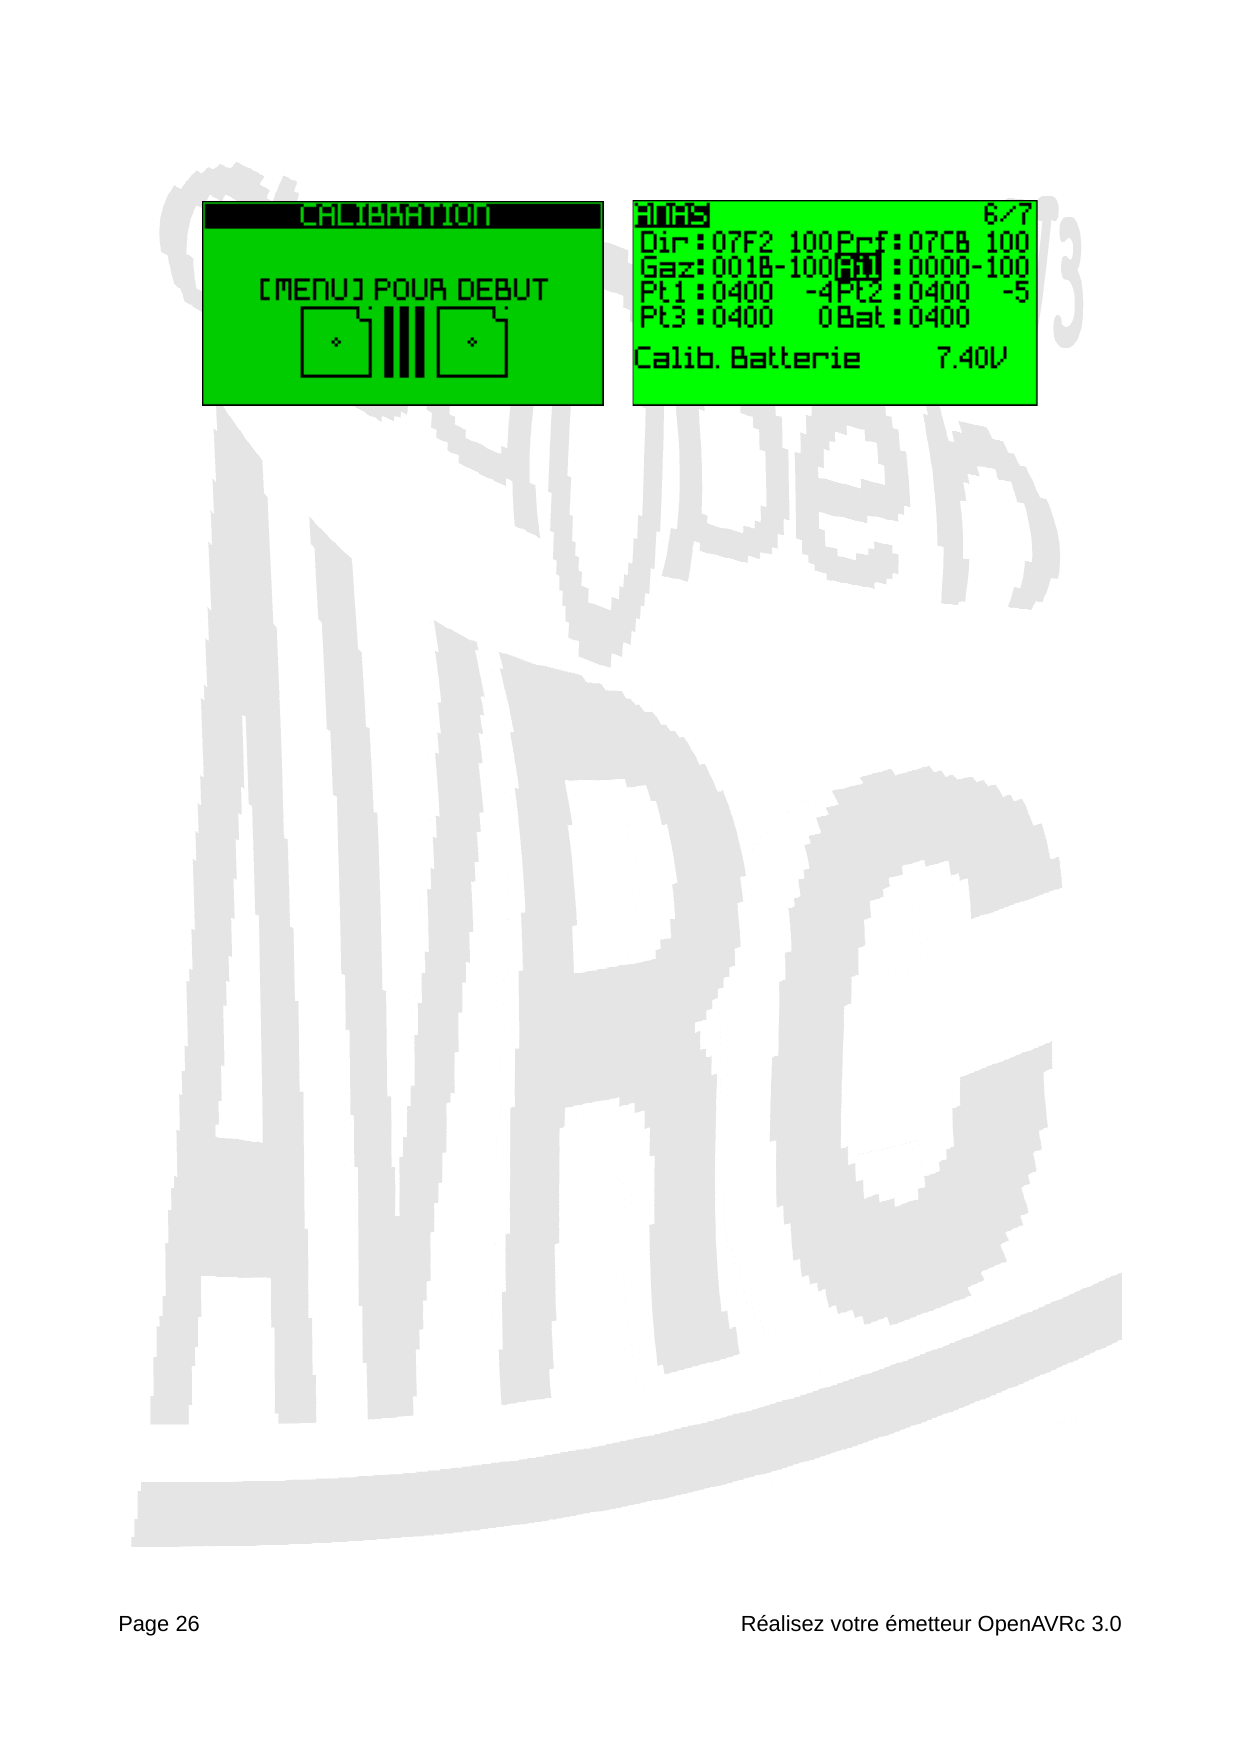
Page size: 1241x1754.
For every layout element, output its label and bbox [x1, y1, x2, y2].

picture [202, 201, 604, 406]
picture [632, 200, 1038, 406]
